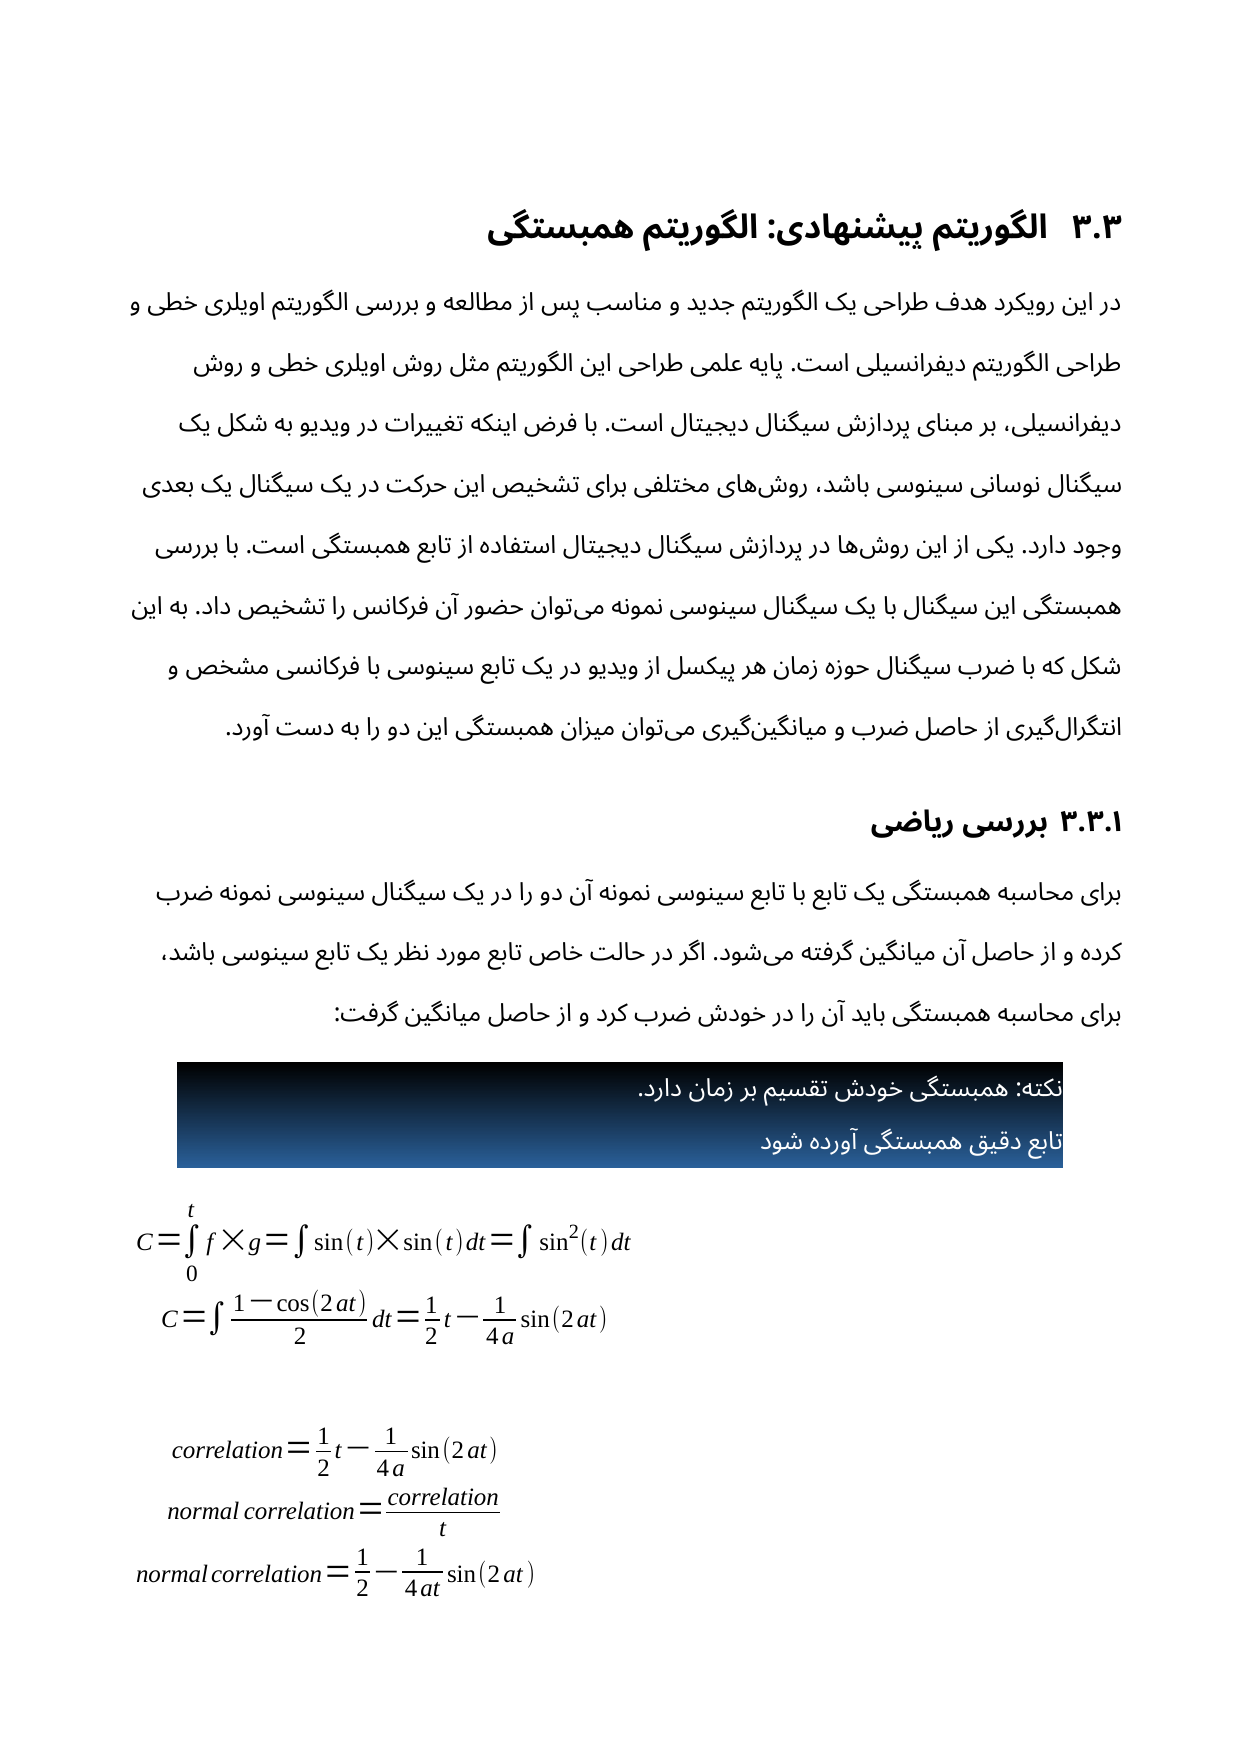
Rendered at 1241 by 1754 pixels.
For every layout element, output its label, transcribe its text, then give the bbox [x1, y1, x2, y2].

text برای محاسبه همبستگی یک تابع با تابع سینوسی نمونه آن دو را در یک سیگنال سینوسی نمونه ضرب کرده و از حاصل آن میانگین گرفته می‌شود. اگر در حالت خاص تابع مورد نظر یک تابع سینوسی باشد، برای محاسبه همبستگی باید آن را در خودش ضرب کرد و از حاصل میانگین گرفت: [118, 866, 1122, 1040]
text نکته: همبستگی خودش تقسیم بر زمان دارد. تابع دقیق همبستگی آورده شود [177, 1062, 1063, 1168]
text در این رویکرد هدف طراحی یک الگوریتم جدید و مناسب پس از مطالعه و بررسی الگوریتم اویلری خطی و طراحی الگوریتم دیفرانسیلی است. پایه علمی طراحی این الگوریتم مثل روش اویلری خطی و روش دیفرانسیلی، بر مبنای پردازش سیگنال دیجیتال است. با فرض اینکه تغییرات در ویدیو به شکل یک سیگنال نوسانی سینوسی باشد، روش‌های مختلفی برای تشخیص این حرکت در یک سیگنال یک بعدی وجود دارد. یکی از این روش‌ها در پردازش سیگنال دیجیتال استفاده از تابع همبستگی است. با بررسی همبستگی این سیگنال با یک سیگنال سینوسی نمونه می‌توان حضور آن فرکانس را تشخیص داد. به این شکل که با ضرب سیگنال حوزه زمان هر پیکسل از ویدیو در یک تابع سینوسی با فرکانسی مشخص و انتگرال‌گیری از حاصل ضرب و میانگین‌گیری می‌توان میزان همبستگی این دو را به دست آورد. [118, 276, 1122, 754]
subtitle بررسی ریاضی [118, 791, 1122, 853]
subtitle الگوریتم پیشنهادی: الگوریتم همبستگی [118, 193, 1122, 263]
